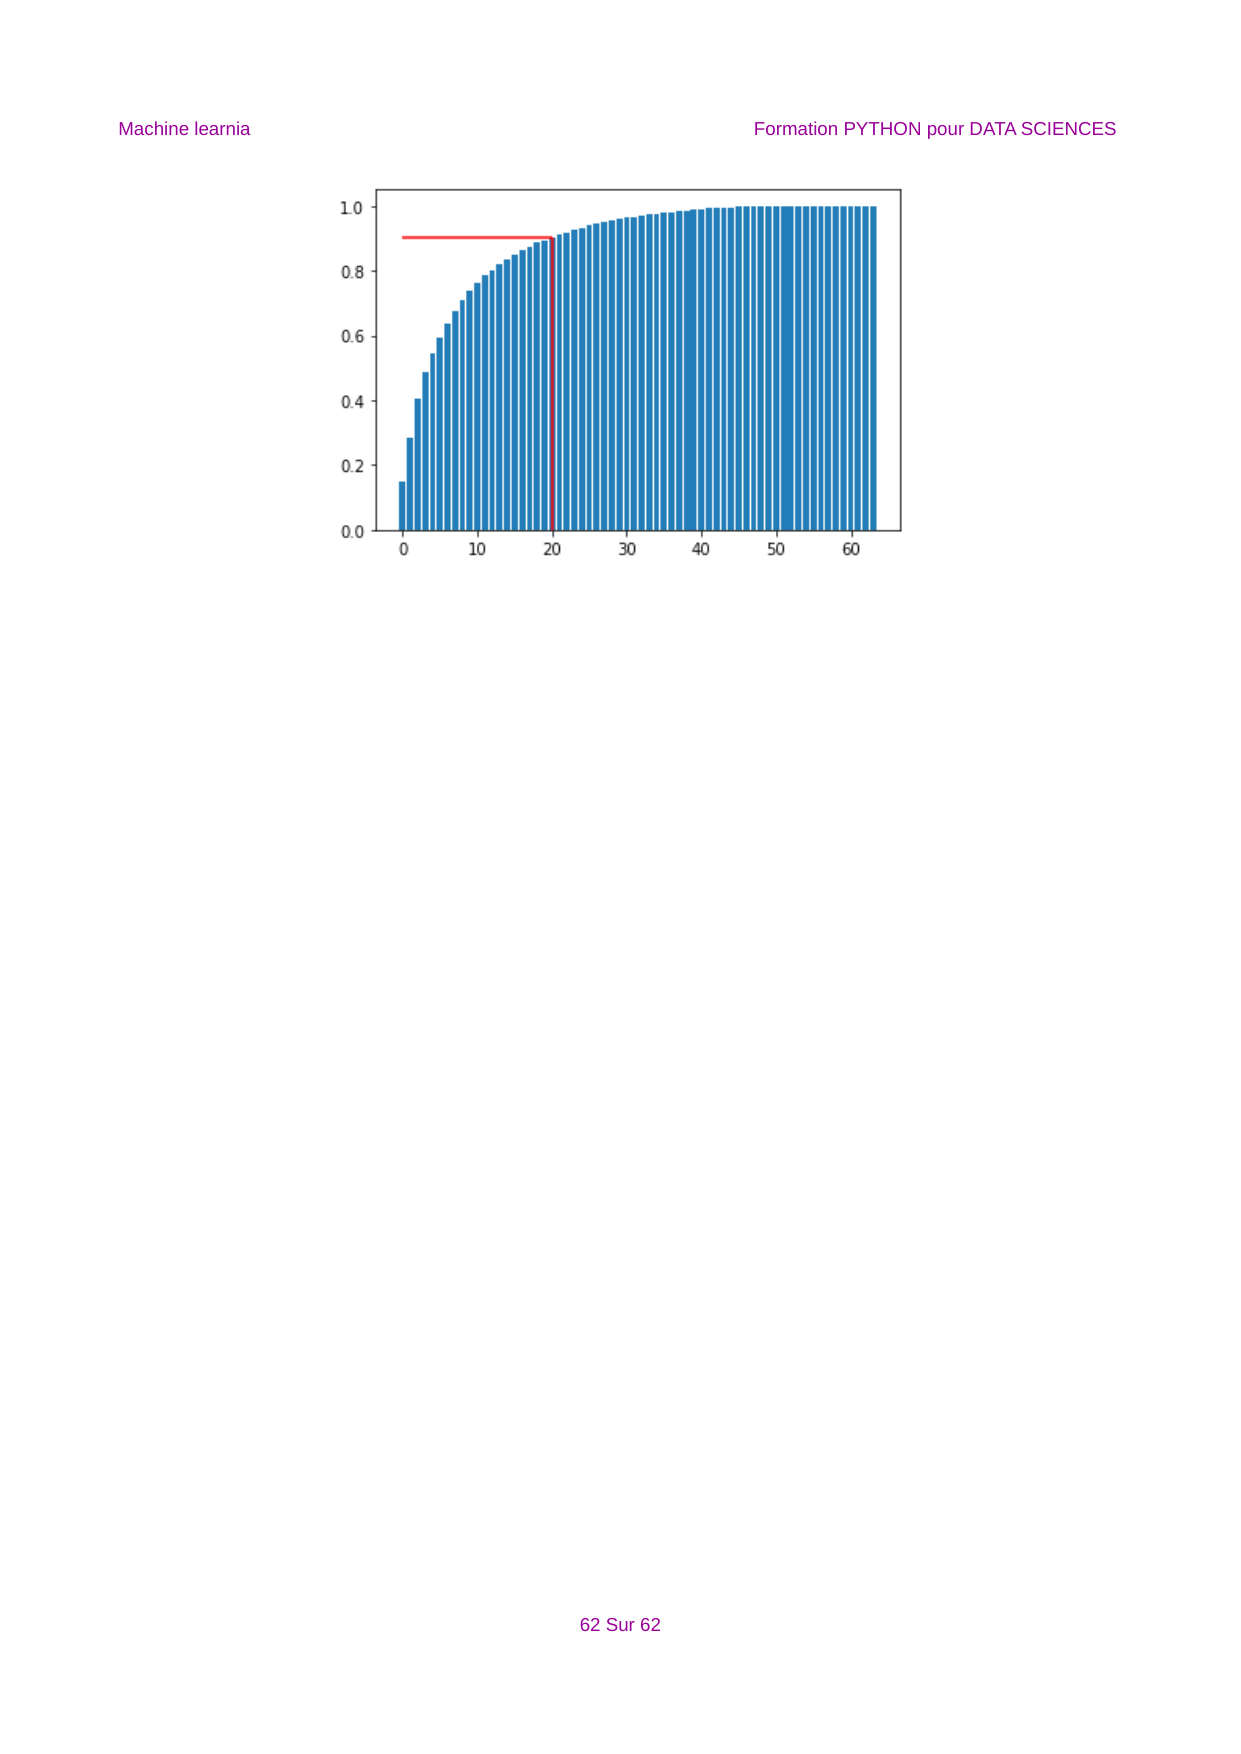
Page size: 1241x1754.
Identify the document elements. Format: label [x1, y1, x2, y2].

picture [310, 169, 930, 571]
